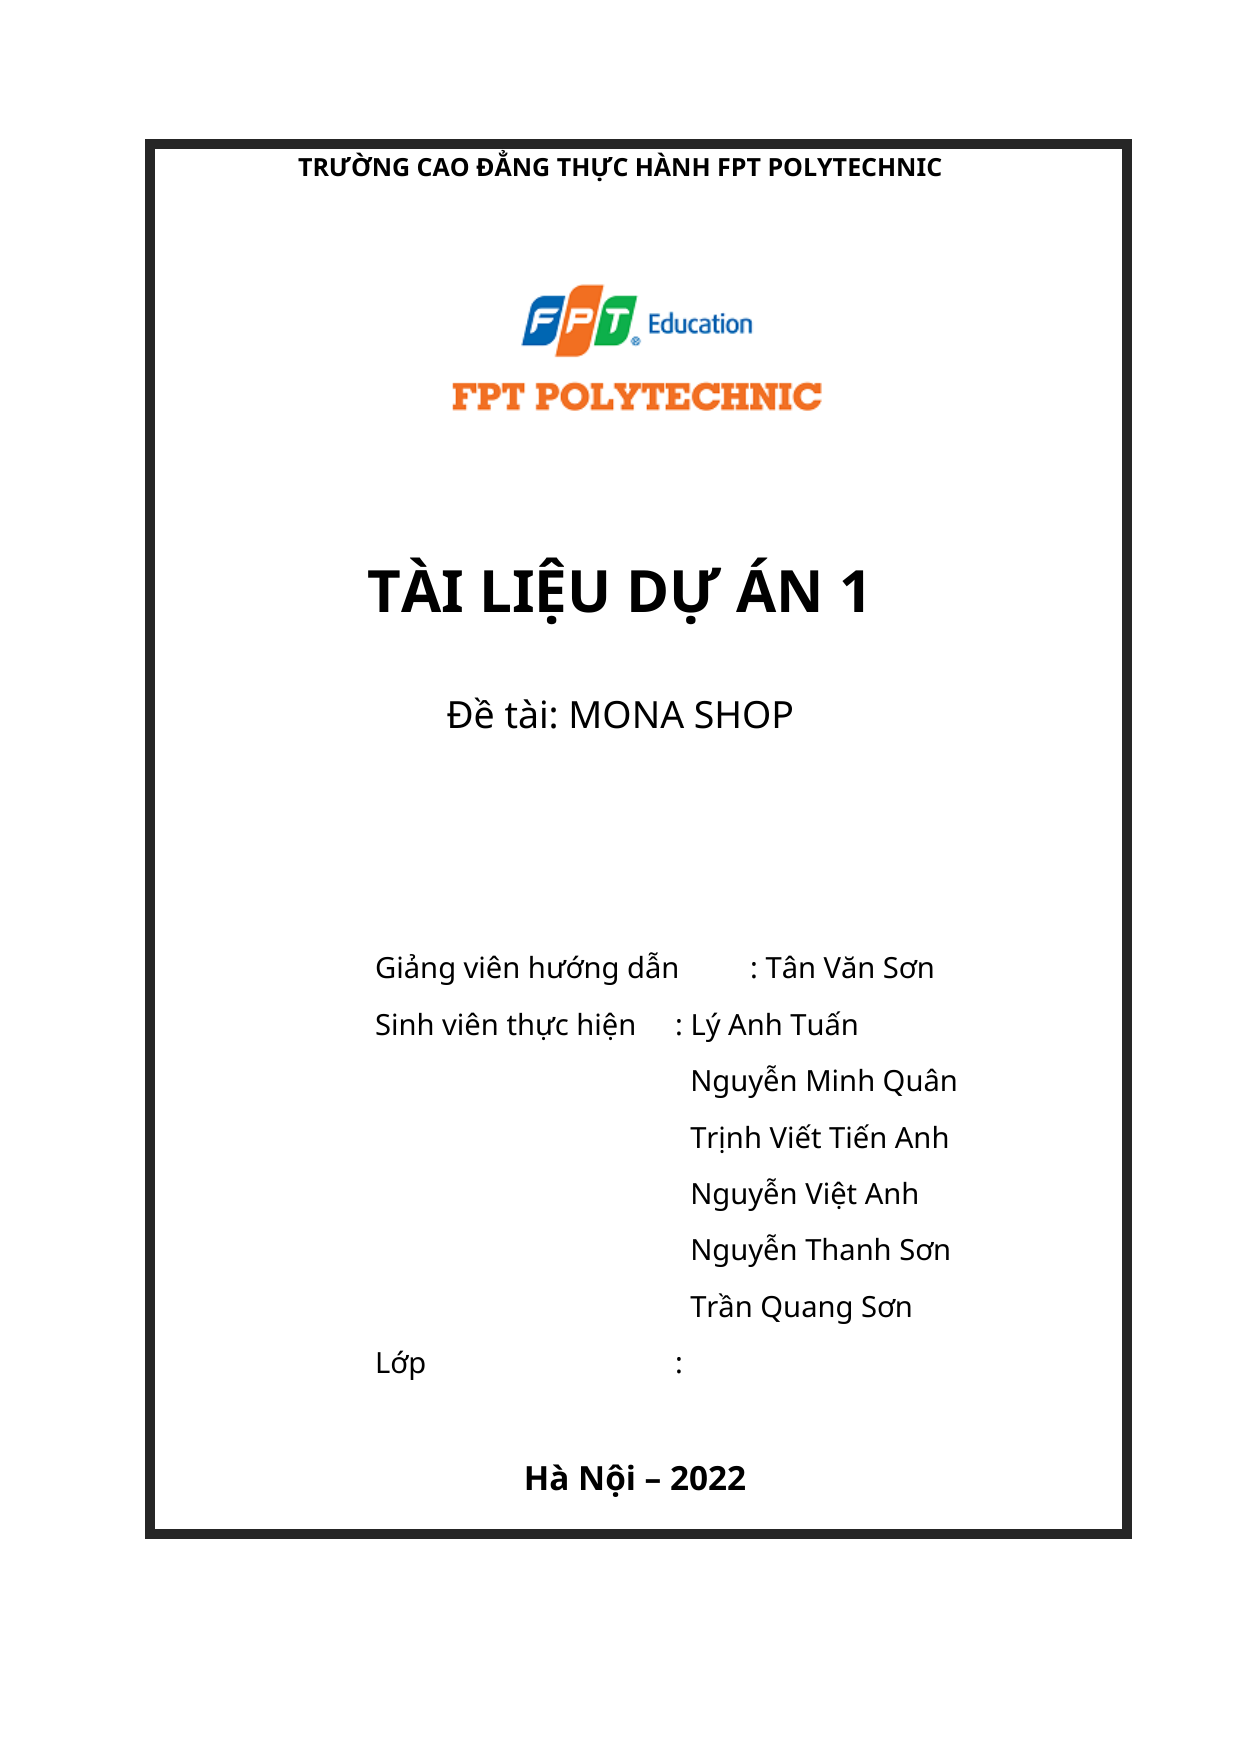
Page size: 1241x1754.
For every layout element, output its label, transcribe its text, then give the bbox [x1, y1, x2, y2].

text TÀI LIỆU DỰ ÁN 1 [155, 550, 1090, 629]
text Sinh viên thực hiện : Lý Anh Tuấn [300, 1004, 1090, 1044]
text Đề tài: MONA SHOP [155, 688, 1090, 739]
text TRƯỜNG CAO ĐẲNG THỰC HÀNH FPT POLYTECHNIC [155, 150, 1090, 184]
text Nguyễn Minh Quân [300, 1061, 1090, 1100]
text Nguyễn Thanh Sơn [600, 1229, 1090, 1269]
text Trịnh Viết Tiến Anh [600, 1117, 1090, 1157]
text Nguyễn Việt Anh [600, 1173, 1090, 1213]
text Lớp : [300, 1342, 1090, 1382]
text Giảng viên hướng dẫn : Tân Văn Sơn [300, 948, 1090, 987]
text Trần Quang Sơn [600, 1286, 1090, 1326]
text Hà Nội – 2022 [155, 1455, 1120, 1500]
